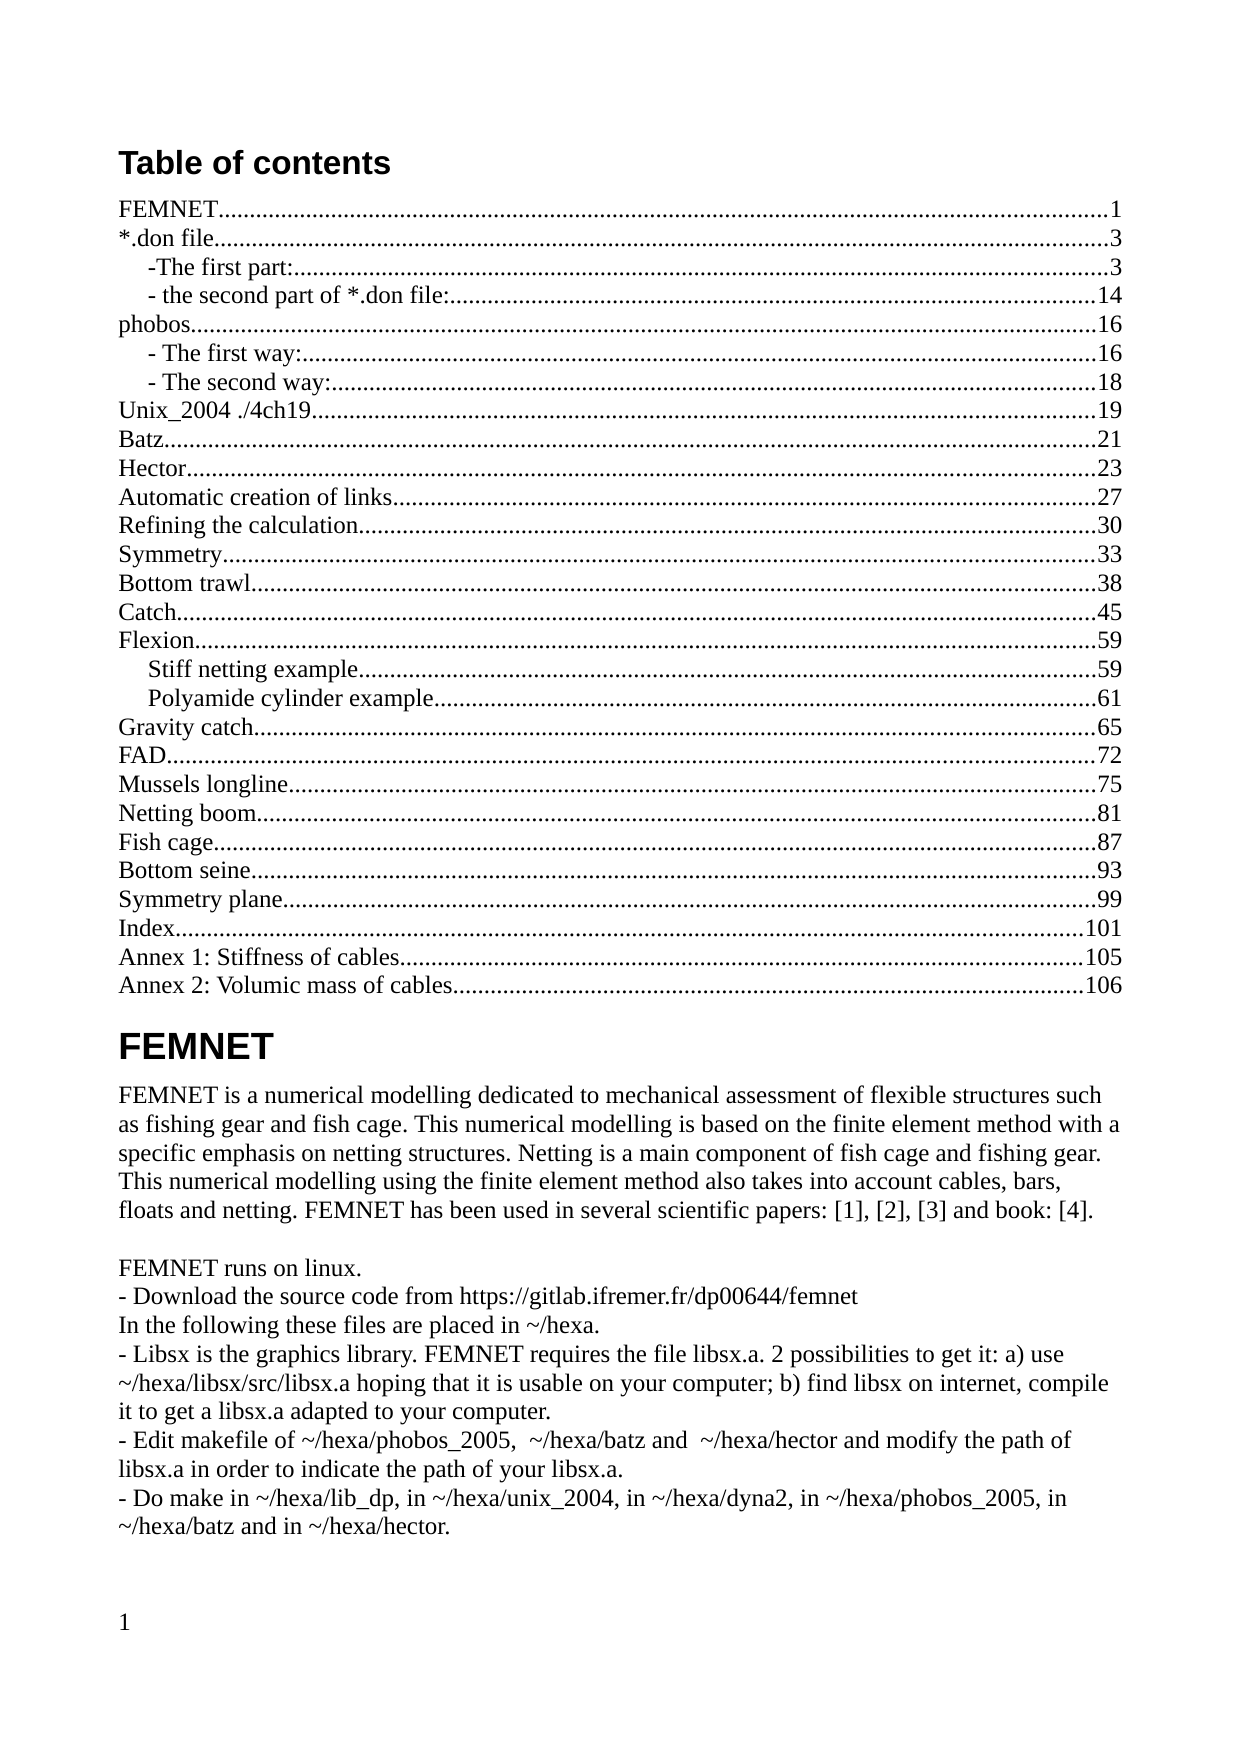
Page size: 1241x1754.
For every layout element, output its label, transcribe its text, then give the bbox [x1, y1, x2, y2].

text Catch 45 [118, 597, 1122, 625]
text In the following these files are placed in ~/hexa. [118, 1310, 1122, 1339]
text Bottom trawl 38 [118, 568, 1122, 597]
text Unix_2004 ./4ch19 19 [118, 395, 1122, 424]
text *.don file 3 [118, 223, 1122, 252]
text Stiff netting example. 59 [148, 654, 1122, 683]
text Index 101 [118, 913, 1122, 942]
text - the second part of *.don file: 14 [148, 280, 1122, 309]
text Annex 1: Stiffness of cables 105 [118, 942, 1122, 970]
text Gravity catch 65 [118, 712, 1122, 740]
text - Download the source code from https://gitlab.ifremer.fr/dp00644/femnet [118, 1281, 1122, 1310]
text Mussels longline 75 [118, 769, 1122, 798]
text Annex 2: Volumic mass of cables 106 [118, 970, 1122, 999]
text Bottom seine 93 [118, 855, 1122, 884]
text Refining the calculation 30 [118, 510, 1122, 539]
text - Do make in ~/hexa/lib_dp, in ~/hexa/unix_2004, in ~/hexa/dyna2, in ~/hexa/phobos_2005, in ~/hexa/batz and in ~/hexa/hector. [118, 1483, 1122, 1540]
text Hector 23 [118, 453, 1122, 482]
text - Edit makefile of ~/hexa/phobos_2005, ~/hexa/batz and ~/hexa/hector and modify the path of libsx.a in order to indicate the path of your libsx.a. [118, 1425, 1122, 1483]
text Batz 21 [118, 424, 1122, 453]
text -The first part: 3 [148, 252, 1122, 280]
subtitle FEMNET [118, 1024, 1122, 1068]
text FEMNET 1 [118, 194, 1122, 223]
subtitle Table of contents [118, 143, 1122, 182]
text Symmetry 33 [118, 539, 1122, 568]
text phobos 16 [118, 309, 1122, 338]
text FAD 72 [118, 740, 1122, 769]
text Netting boom 81 [118, 798, 1122, 827]
text Flexion 59 [118, 625, 1122, 654]
text Polyamide cylinder example 61 [148, 683, 1122, 712]
text FEMNET runs on linux. [118, 1253, 1122, 1281]
text Symmetry plane 99 [118, 884, 1122, 913]
text Automatic creation of links 27 [118, 482, 1122, 510]
text Fish cage 87 [118, 827, 1122, 855]
text - Libsx is the graphics library. FEMNET requires the file libsx.a. 2 possibilities to get it: a) use ~/hexa/libsx/src/libsx.a hoping that it is usable on your computer; b) find libsx on internet, compile it to get a libsx.a adapted to your computer. [118, 1339, 1122, 1425]
text - The first way: 16 [148, 338, 1122, 367]
text - The second way: 18 [148, 367, 1122, 395]
text FEMNET is a numerical modelling dedicated to mechanical assessment of flexible structures such as fishing gear and fish cage. This numerical modelling is based on the finite element method with a specific emphasis on netting structures. Netting is a main component of fish cage and fishing gear. This numerical modelling using the finite element method also takes into account cables, bars, floats and netting. FEMNET has been used in several scientific papers: [1], [2], [3] and book: [4]. [118, 1080, 1122, 1224]
